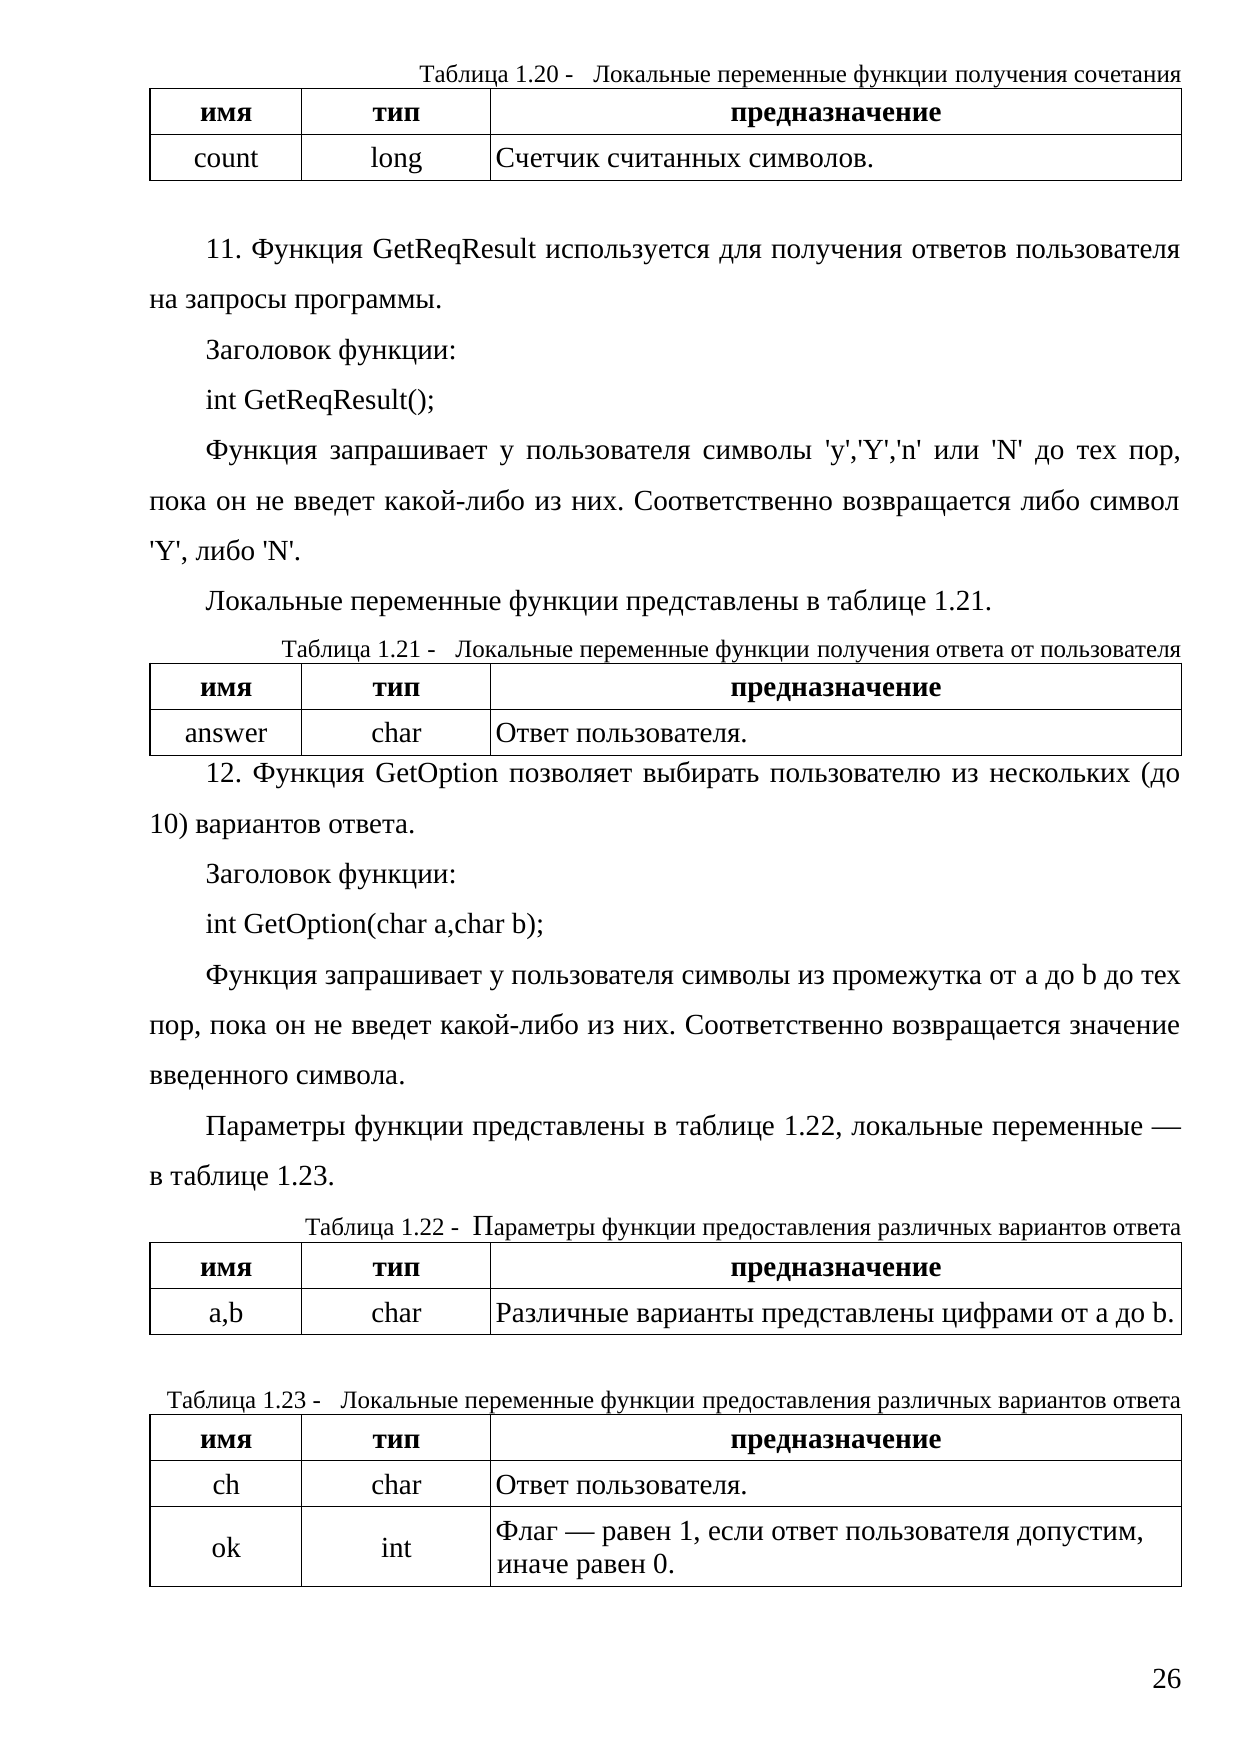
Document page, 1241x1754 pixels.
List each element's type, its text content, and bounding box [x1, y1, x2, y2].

text Заголовок функции: [148, 856, 1181, 890]
text 11. Функция GetReqResult используется для получения ответов пользователя на запросы программы. [149, 231, 1181, 315]
text Таблица 1.22 - Параметры функции предоставления различных вариантов ответа [148, 1208, 1181, 1242]
table_cell Ответ пользователя. [491, 710, 1181, 754]
table_cell count [151, 135, 301, 180]
text 12. Функция GetOption позволяет выбирать пользователю из нескольких (до 10) вариантов ответа. [149, 756, 1181, 839]
text int GetReqResult(); [149, 382, 1181, 416]
text Функция запрашивает у пользователя символы из промежутка от a до b до тех пор, пока он не введет какой-либо из них. Соответственно возвращается значение введенного символа. [149, 957, 1181, 1091]
table_header имя [151, 1243, 301, 1288]
text Заголовок функции: [148, 332, 1181, 365]
table_cell ch [151, 1461, 301, 1506]
table_cell a,b [151, 1289, 301, 1334]
table_cell char [302, 710, 490, 754]
table_header предназначение [491, 89, 1181, 134]
table_cell answer [151, 710, 301, 754]
table_header предназначение [491, 664, 1181, 708]
text Таблица 1.23 - Локальные переменные функции предоставления различных вариантов ответа [148, 1385, 1181, 1414]
text Локальные переменные функции представлены в таблице 1.21. [149, 583, 1181, 617]
table_header имя [151, 1415, 301, 1460]
table_header предназначение [491, 1243, 1181, 1288]
text Параметры функции представлены в таблице 1.22, локальные переменные — в таблице 1.23. [149, 1108, 1181, 1192]
table_cell Ответ пользователя. [491, 1461, 1181, 1506]
table_cell Флаг — равен 1, если ответ пользователя допустим, иначе равен 0. [491, 1507, 1181, 1586]
table_header тип [302, 1415, 490, 1460]
table_cell int [302, 1507, 490, 1586]
text Функция запрашивает у пользователя символы 'y','Y','n' или 'N' до тех пор, пока он не введет какой-либо из них. Соответственно возвращается либо символ 'Y', либо 'N'. [149, 432, 1181, 567]
table_cell Счетчик считанных символов. [491, 135, 1181, 180]
table_header имя [151, 89, 301, 134]
table_cell Различные варианты представлены цифрами от a до b. [491, 1289, 1181, 1334]
table_header тип [302, 89, 490, 134]
table_cell char [302, 1461, 490, 1506]
text int GetOption(char a,char b); [149, 907, 1181, 940]
table_header предназначение [491, 1415, 1181, 1460]
table_header имя [151, 664, 301, 708]
table_cell long [302, 135, 490, 180]
table_cell char [302, 1289, 490, 1334]
table_cell ok [151, 1507, 301, 1586]
table_header тип [302, 664, 490, 708]
text Таблица 1.21 - Локальные переменные функции получения ответа от пользователя [148, 634, 1181, 662]
text Таблица 1.20 - Локальные переменные функции получения сочетания [148, 59, 1181, 88]
table_header тип [302, 1243, 490, 1288]
